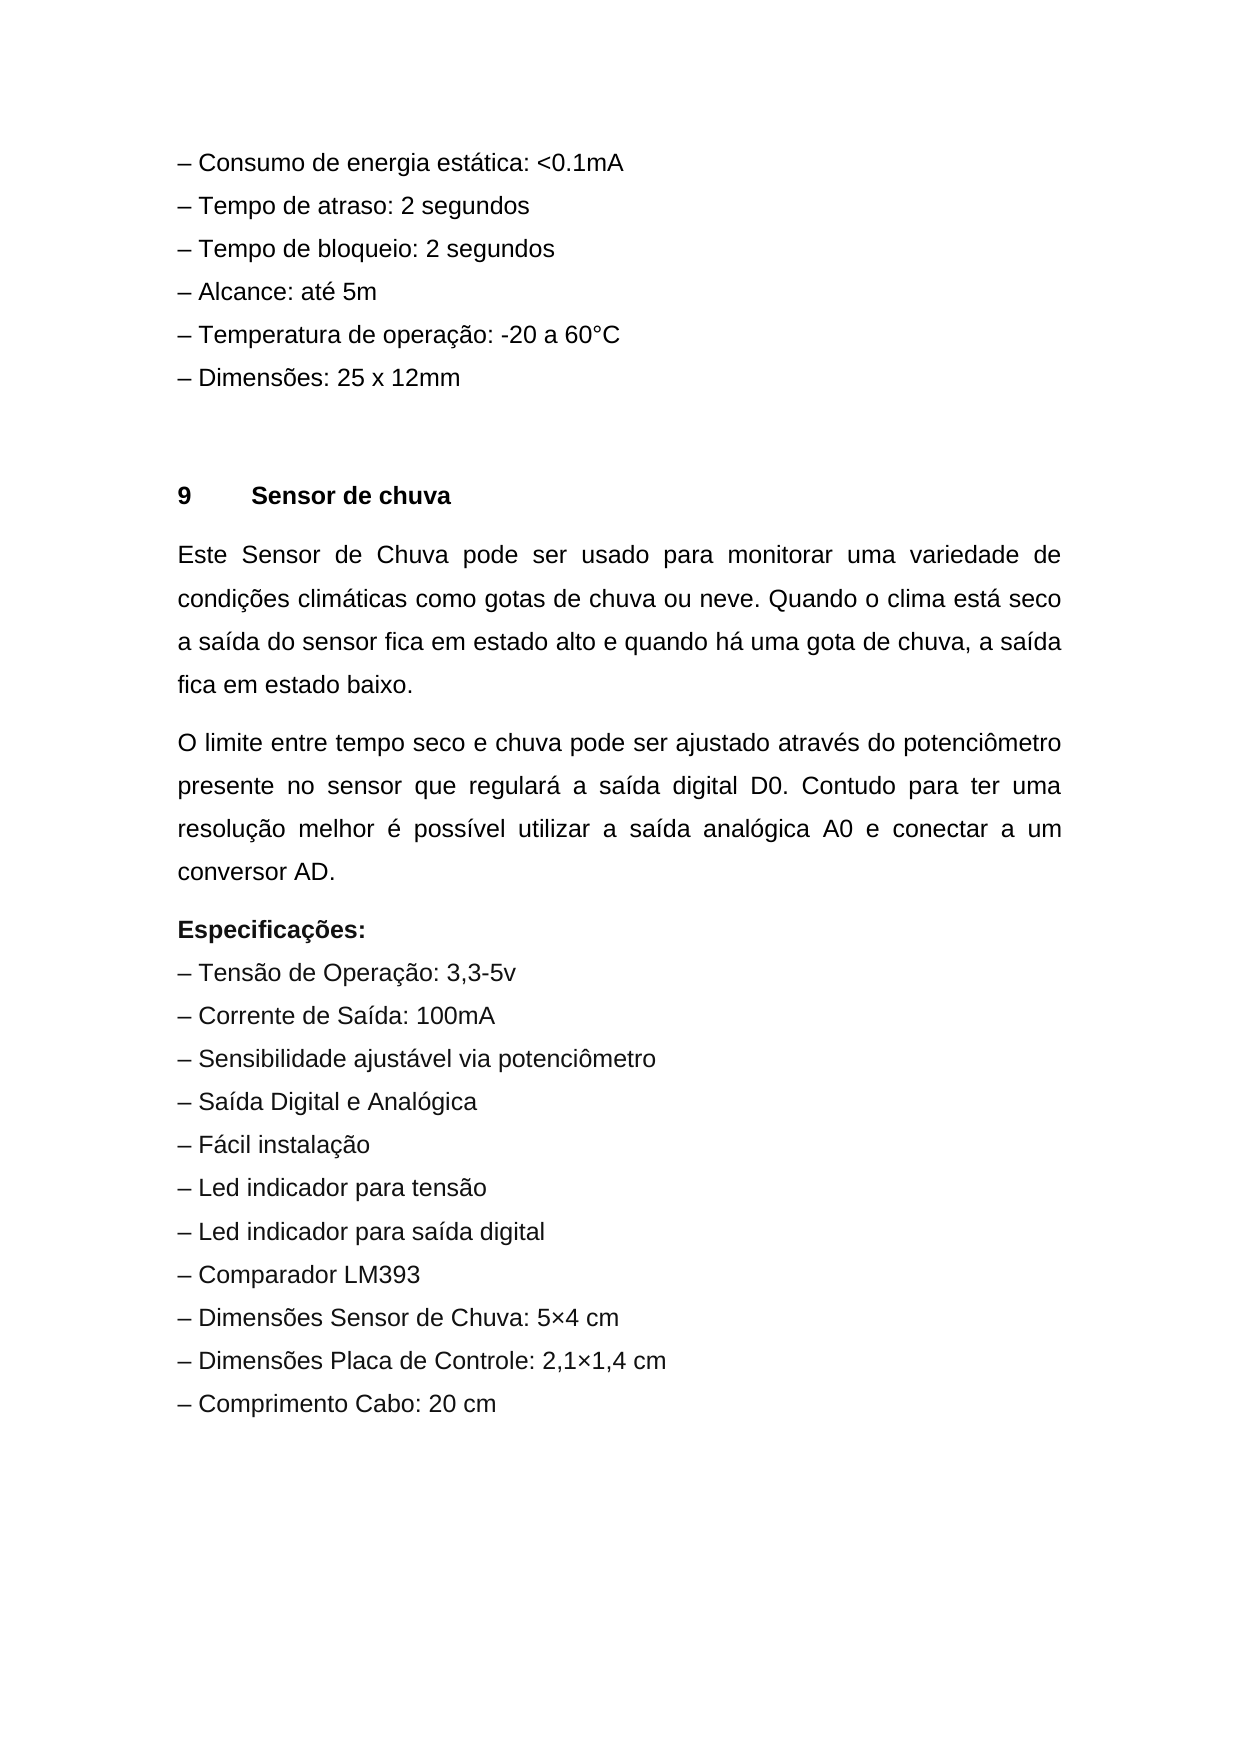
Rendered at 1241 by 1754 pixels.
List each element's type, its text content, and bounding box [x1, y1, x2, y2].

text O limite entre tempo seco e chuva pode ser ajustado através do potenciômetro presente no sensor que regulará a saída digital D0. Contudo para ter uma resolução melhor é possível utilizar a saída analógica A0 e conectar a um conversor AD. [177, 728, 1063, 886]
text Este Sensor de Chuva pode ser usado para monitorar uma variedade de condições climáticas como gotas de chuva ou neve. Quando o clima está seco a saída do sensor fica em estado alto e quando há uma gota de chuva, a saída fica em estado baixo. [177, 541, 1063, 699]
text – Consumo de energia estática: <0.1mA – Tempo de atraso: 2 segundos – Tempo de bloqueio: 2 segundos – Alcance: até 5m – Temperatura de operação: -20 a 60°C – Dimensões: 25 x 12mm [177, 148, 1063, 392]
text Especificações: – Tensão de Operação: 3,3-5v – Corrente de Saída: 100mA – Sensibilidade ajustável via potenciômetro – Saída Digital e Analógica – Fácil instalação – Led indicador para tensão – Led indicador para saída digital – Comparador LM393 – Dimensões Sensor de Chuva: 5×4 cm – Dimensões Placa de Controle: 2,1×1,4 cm – Comprimento Cabo: 20 cm [177, 915, 1063, 1418]
text 9 Sensor de chuva [177, 481, 1063, 509]
